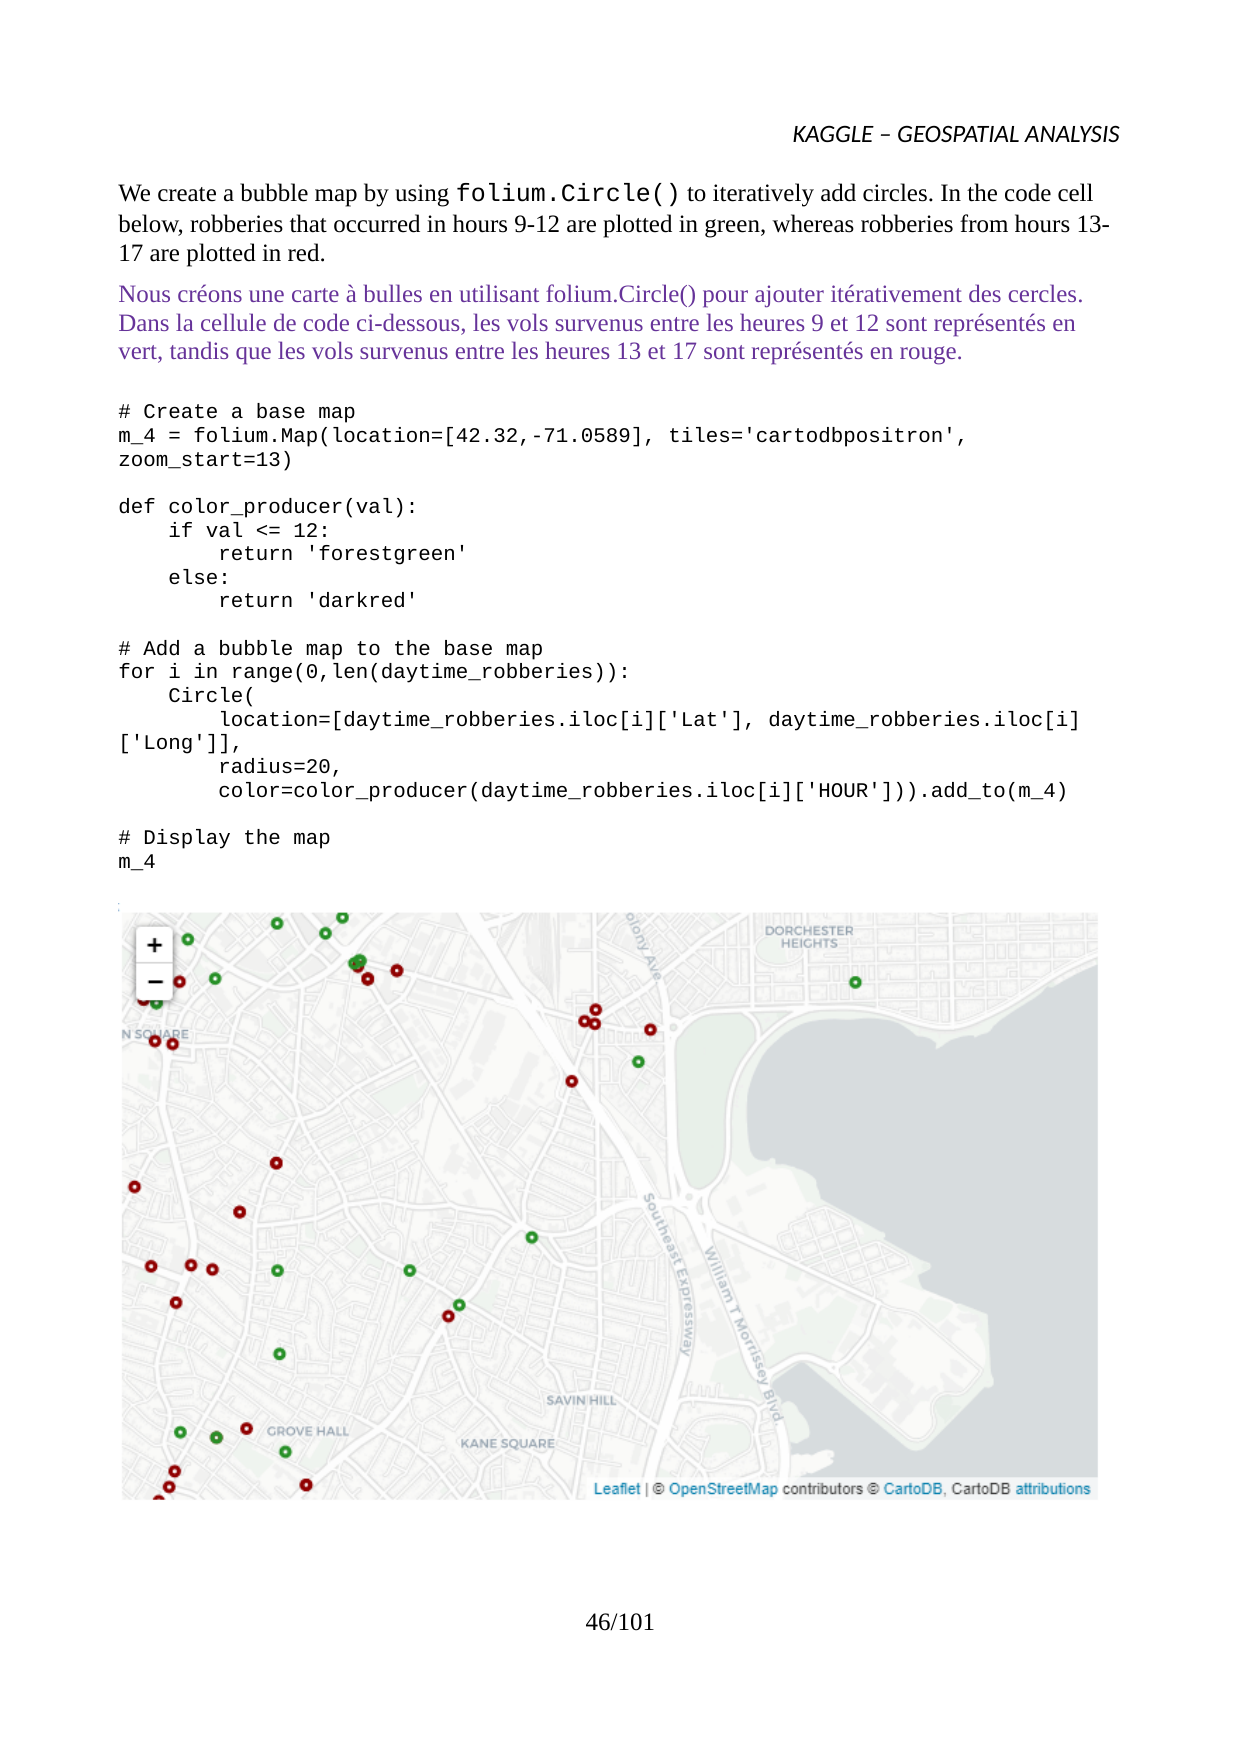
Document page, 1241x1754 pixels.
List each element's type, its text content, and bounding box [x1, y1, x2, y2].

text # Display the map [118, 827, 1122, 851]
text radius=20, [118, 756, 1122, 780]
text color=color_producer(daytime_robberies.iloc[i]['HOUR'])).add_to(m_4) [118, 780, 1122, 803]
text Nous créons une carte à bulles en utilisant folium.Circle() pour ajouter itérativement des cercles. Dans la cellule de code ci-dessous, les vols survenus entre les heures 9 et 12 sont représentés en vert, tandis que les vols survenus entre les heures 13 et 17 sont représentés en rouge. [118, 279, 1122, 365]
text We create a bubble map by using folium.Circle() to iteratively add circles. In the code cell below, robberies that occurred in hours 9-12 are plotted in green, whereas robberies from hours 13-17 are plotted in red. [118, 178, 1122, 266]
text # Add a bubble map to the base map [118, 638, 1122, 661]
text return 'forestgreen' [118, 543, 1122, 567]
text for i in range(0,len(daytime_robberies)): [118, 661, 1122, 685]
text location=[daytime_robberies.iloc[i]['Lat'], daytime_robberies.iloc[i]['Long']], [118, 709, 1122, 756]
text return 'darkred' [118, 591, 1122, 614]
text Circle( [118, 685, 1122, 709]
text def color_producer(val): [118, 496, 1122, 519]
text # Create a base map [118, 401, 1122, 425]
text m_4 [118, 851, 1122, 874]
text if val <= 12: [118, 519, 1122, 543]
text m_4 = folium.Map(location=[42.32,-71.0589], tiles='cartodbpositron', zoom_start=13) [118, 425, 1122, 472]
picture [118, 903, 1122, 1524]
text else: [118, 567, 1122, 591]
